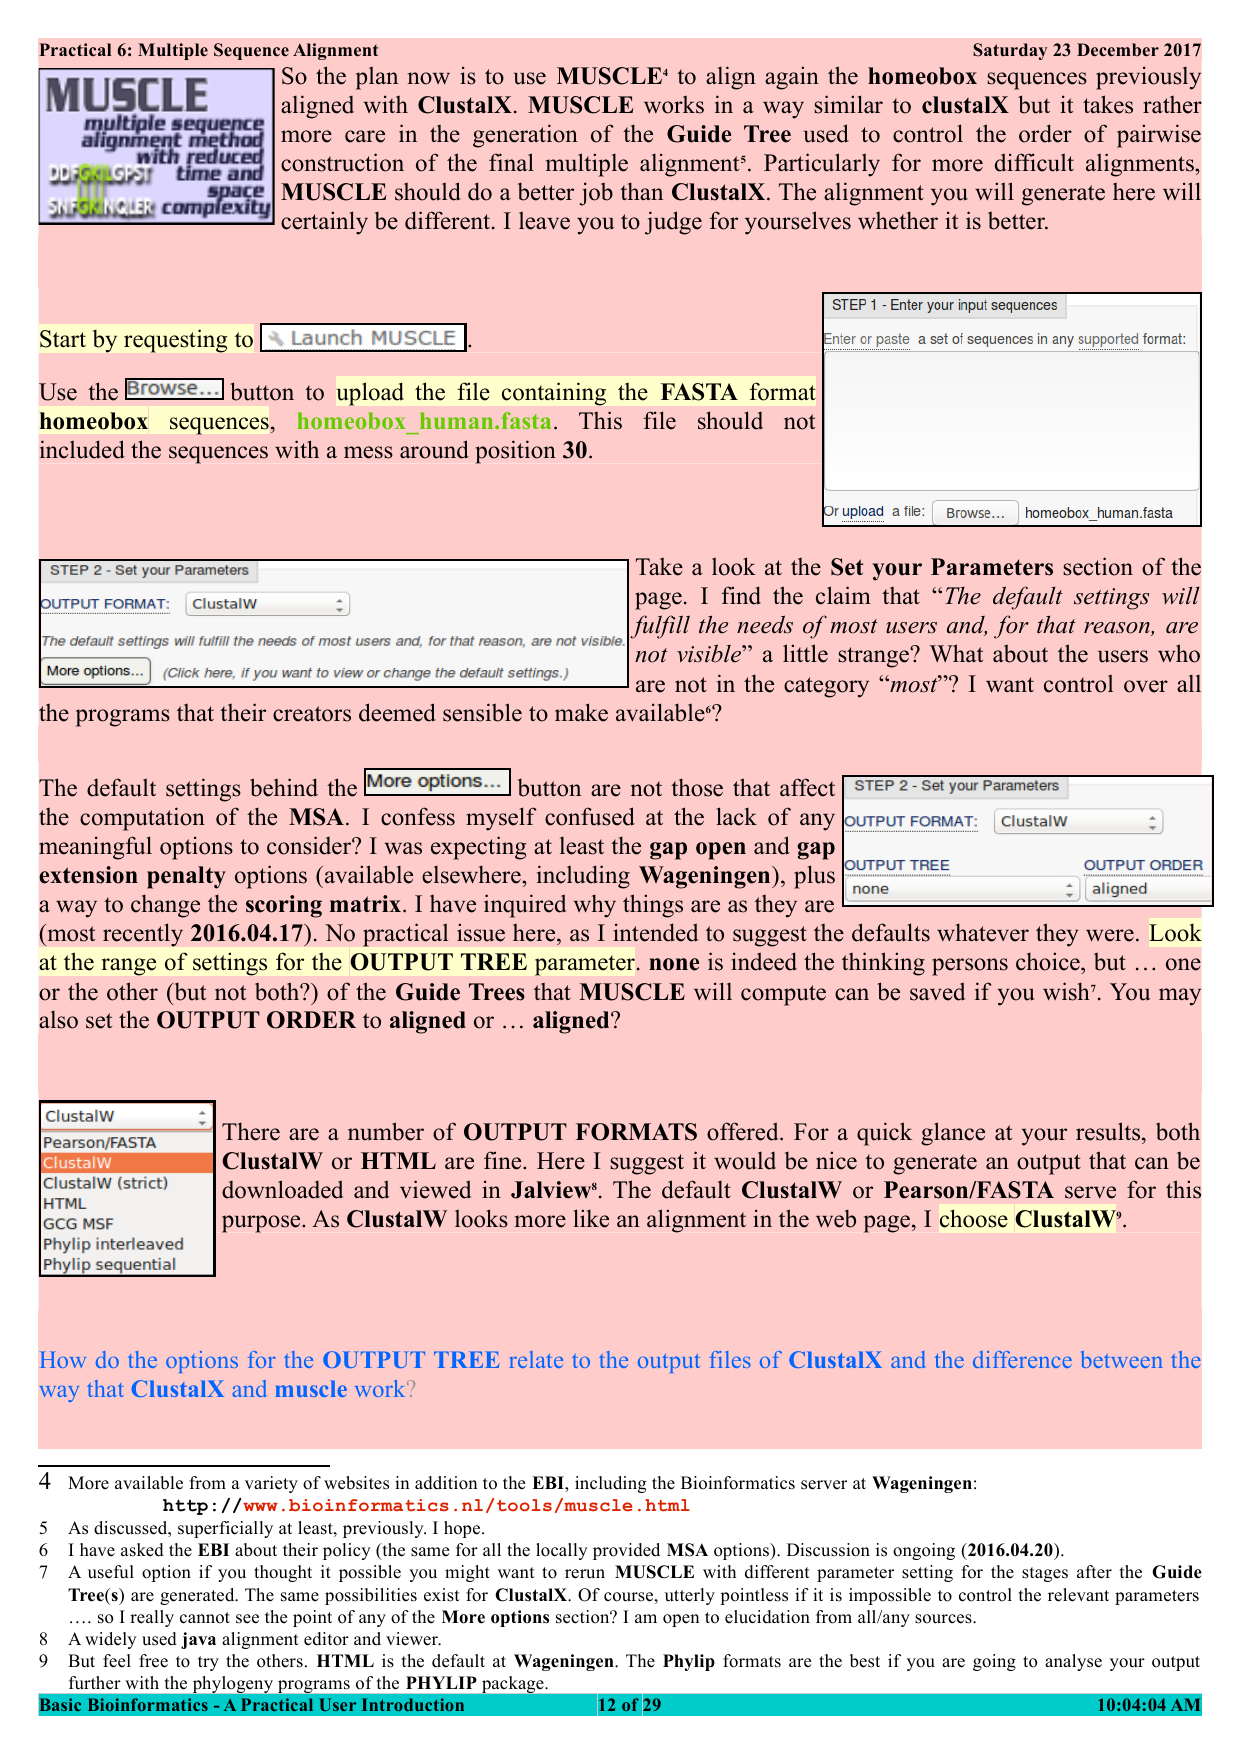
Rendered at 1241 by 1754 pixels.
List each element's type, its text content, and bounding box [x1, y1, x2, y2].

text So the plan now is to use MUSCLE to align again the homeobox sequences previously aligned with ClustalX. MUSCLE works in a way similar to clustalX but it takes rather more care in the generation of the Guide Tree used to control the order of pairwise construction of the final multiple alignment. Particularly for more difficult alignments, MUSCLE should do a better job than ClustalX. The alignment you will generate here will certainly be different. I leave you to judge for yourselves whether it is better. [38, 61, 1202, 235]
picture [127, 380, 222, 398]
picture [262, 325, 464, 350]
text As discussed, superficially at least, previously. I hope. [38, 1517, 1202, 1539]
text Take a look at the Set your Parameters section of the page. I find the claim that “The default settings will fulfill the needs of most users and, for that reason, are not visible” a little strange? What about the users who are not in the category “most”? I want control over all the programs that their creators deemed sensible to make available? [38, 552, 1202, 727]
picture [41, 561, 627, 686]
text There are a number of OUTPUT FORMATS offered. For a quick glance at your results, both ClustalW or HTML are fine. Here I suggest it would be nice to generate an output that can be downloaded and viewed in Jalview. The default ClustalW or Pearson/FASTA serve for this purpose. As ClustalW looks more like an alignment in the web page, I choose ClustalW. [216, 1117, 1202, 1233]
picture [366, 770, 509, 794]
picture [844, 777, 1212, 905]
picture [38, 68, 275, 225]
text A useful option if you thought it possible you might want to rerun MUSCLE with different parameter setting for the stages after the Guide Tree(s) are generated. The same possibilities exist for ClustalX. Of course, utterly pointless if it is impossible to control the relevant parameters …. so I really cannot see the point of any of the More options section? I am open to elucidation from all/any sources. [38, 1561, 1202, 1627]
text Start by requesting to [38, 323, 260, 353]
text Use thebutton to upload the file containing the FASTA format homeobox sequences, homeobox_human.fasta. This file should not included the sequences with a mess around position 30. [38, 376, 822, 464]
text . [261, 323, 822, 353]
text More available from a variety of websites in addition to the EBI, including the Bioinformatics server at Wageningen: [38, 1466, 1202, 1495]
text How do the options for the OUTPUT TREE relate to the output files of ClustalX and the difference between the way that ClustalX and muscle work? [38, 1345, 1202, 1403]
picture [824, 294, 1200, 525]
picture [41, 1174, 155, 1275]
text The default settings behind thebutton are not those that affect the computation of the MSA. I confess myself confused at the lack of any meaningful options to consider? I was expecting at least the gap open and gap extension penalty options (available elsewhere, including Wageningen), plus a way to change the scoring matrix. I have inquired why things are as they are (most recently 2016.04.17). No practical issue here, as I intended to suggest the defaults whatever they were. Look at the range of settings for the OUTPUT TREE parameter. none is indeed the thinking persons choice, but … one or the other (but not both?) of the Guide Trees that MUSCLE will compute can be saved if you wish. You may also set the OUTPUT ORDER to aligned or … aligned? [38, 767, 1202, 1034]
text A widely used java alignment editor and viewer. [38, 1627, 1202, 1649]
text http://www.bioinformatics.nl/tools/muscle.html [40, 1495, 1202, 1517]
text But feel free to try the others. HTML is the default at Wageningen. The Phylip formats are the best if you are going to analyse your output further with the phylogeny programs of the PHYLIP package. [38, 1649, 1202, 1693]
text I have asked the EBI about their policy (the same for all the locally provided MSA options). Discussion is ongoing (2016.04.20). [38, 1539, 1202, 1561]
